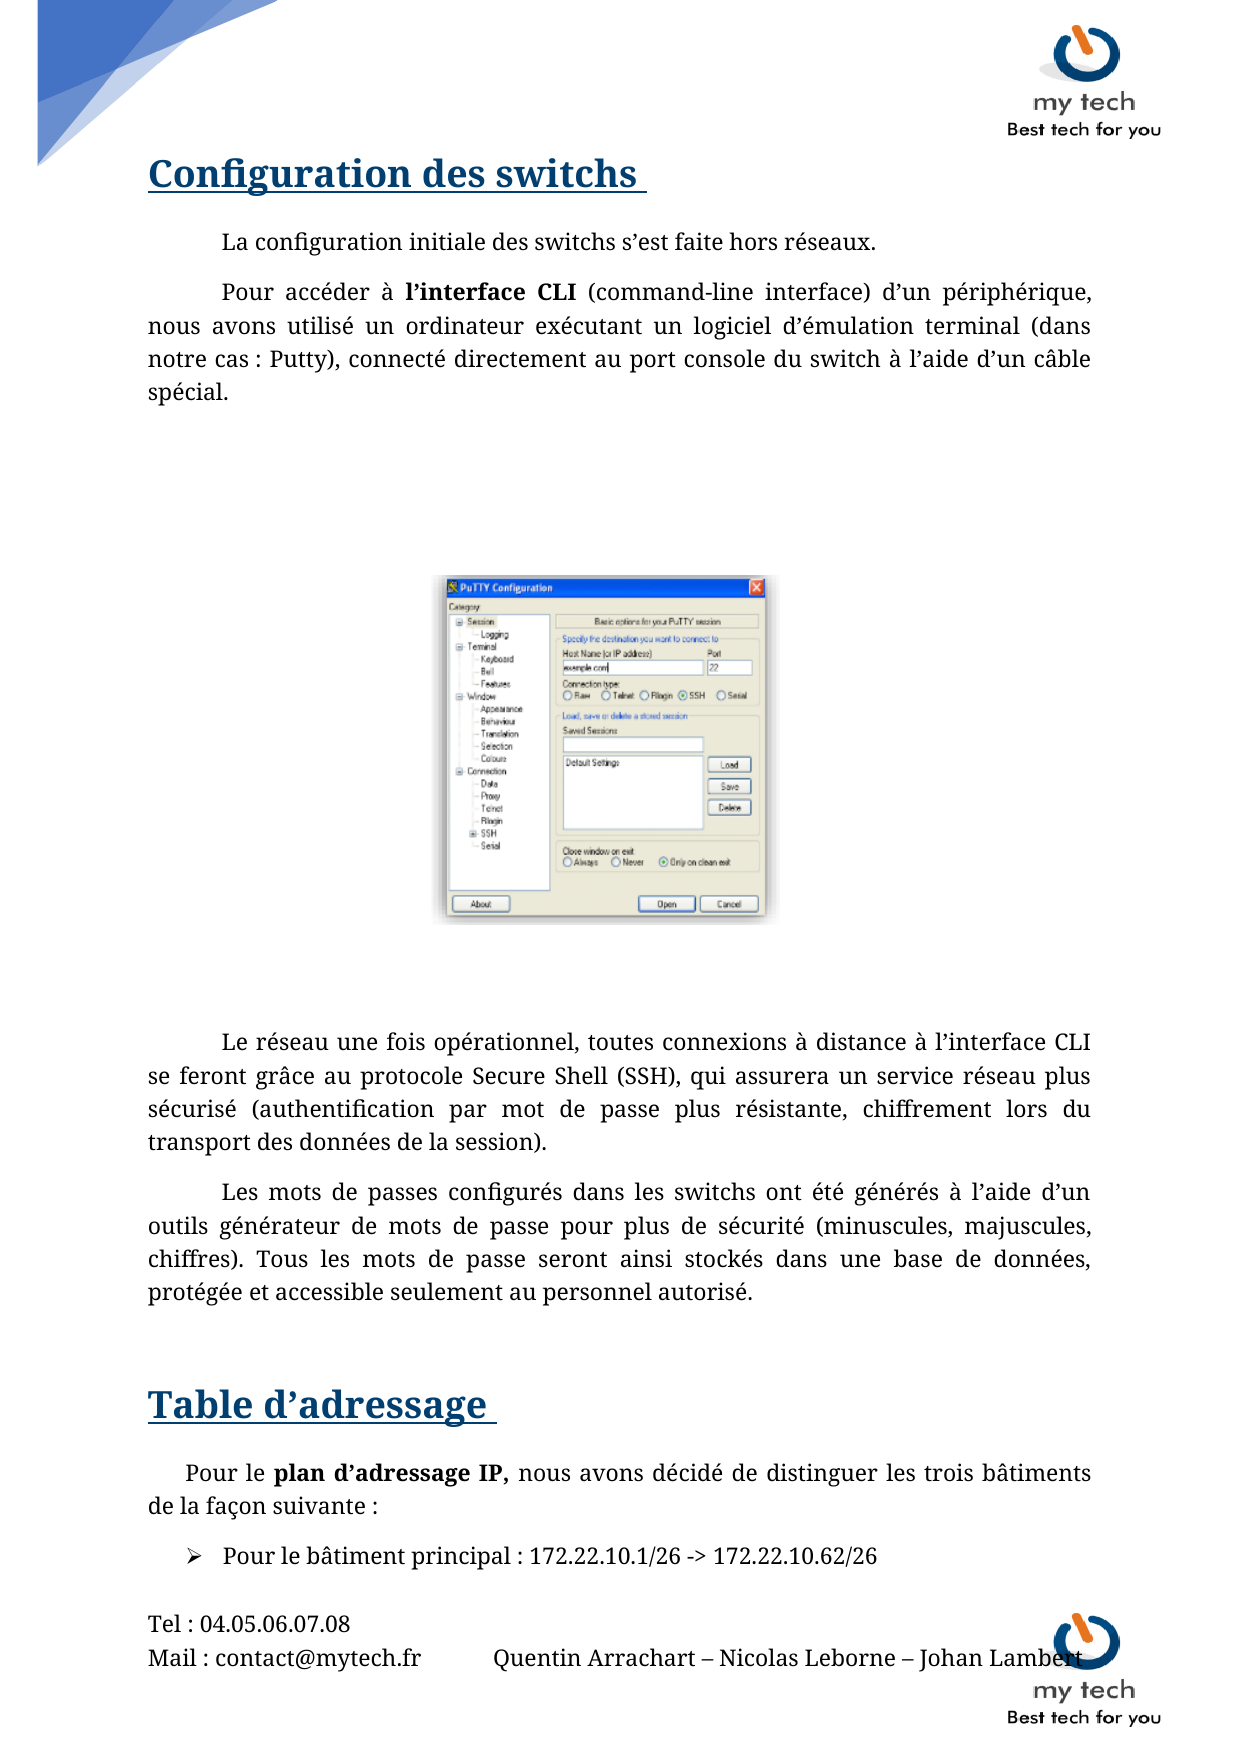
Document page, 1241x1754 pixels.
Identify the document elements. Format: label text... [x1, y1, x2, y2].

text Les mots de passes configurés dans les switchs ont été générés à l’aide d’un outils générateur de mots de passe pour plus de sécurité (minuscules, majuscules, chiffres). Tous les mots de passe seront ainsi stockés dans une base de données, protégée et accessible seulement au personnel autorisé. [148, 1174, 1093, 1307]
text Pour le plan d’adressage IP, nous avons décidé de distinguer les trois bâtiments de la façon suivante : [148, 1455, 1093, 1522]
text La configuration initiale des switchs s’est faite hors réseaux. [148, 224, 1093, 257]
subtitle Table d’adressage [148, 1378, 1093, 1429]
list Pour le bâtiment principal : 172.22.10.1/26 -> 172.22.10.62/26 [185, 1538, 1093, 1572]
subtitle Configuration des switchs [148, 148, 1093, 199]
text Pour accéder à l’interface CLI (command-line interface) d’un périphérique, nous avons utilisé un ordinateur exécutant un logiciel d’émulation terminal (dans notre cas : Putty), connecté directement au port console du switch à l’aide d’un câble spécial. [148, 274, 1093, 407]
text Le réseau une fois opérationnel, toutes connexions à distance à l’interface CLI se feront grâce au protocole Secure Shell (SSH), qui assurera un service réseau plus sécurisé (authentification par mot de passe plus résistante, chiffrement lors du transport des données de la session). [148, 1024, 1093, 1157]
